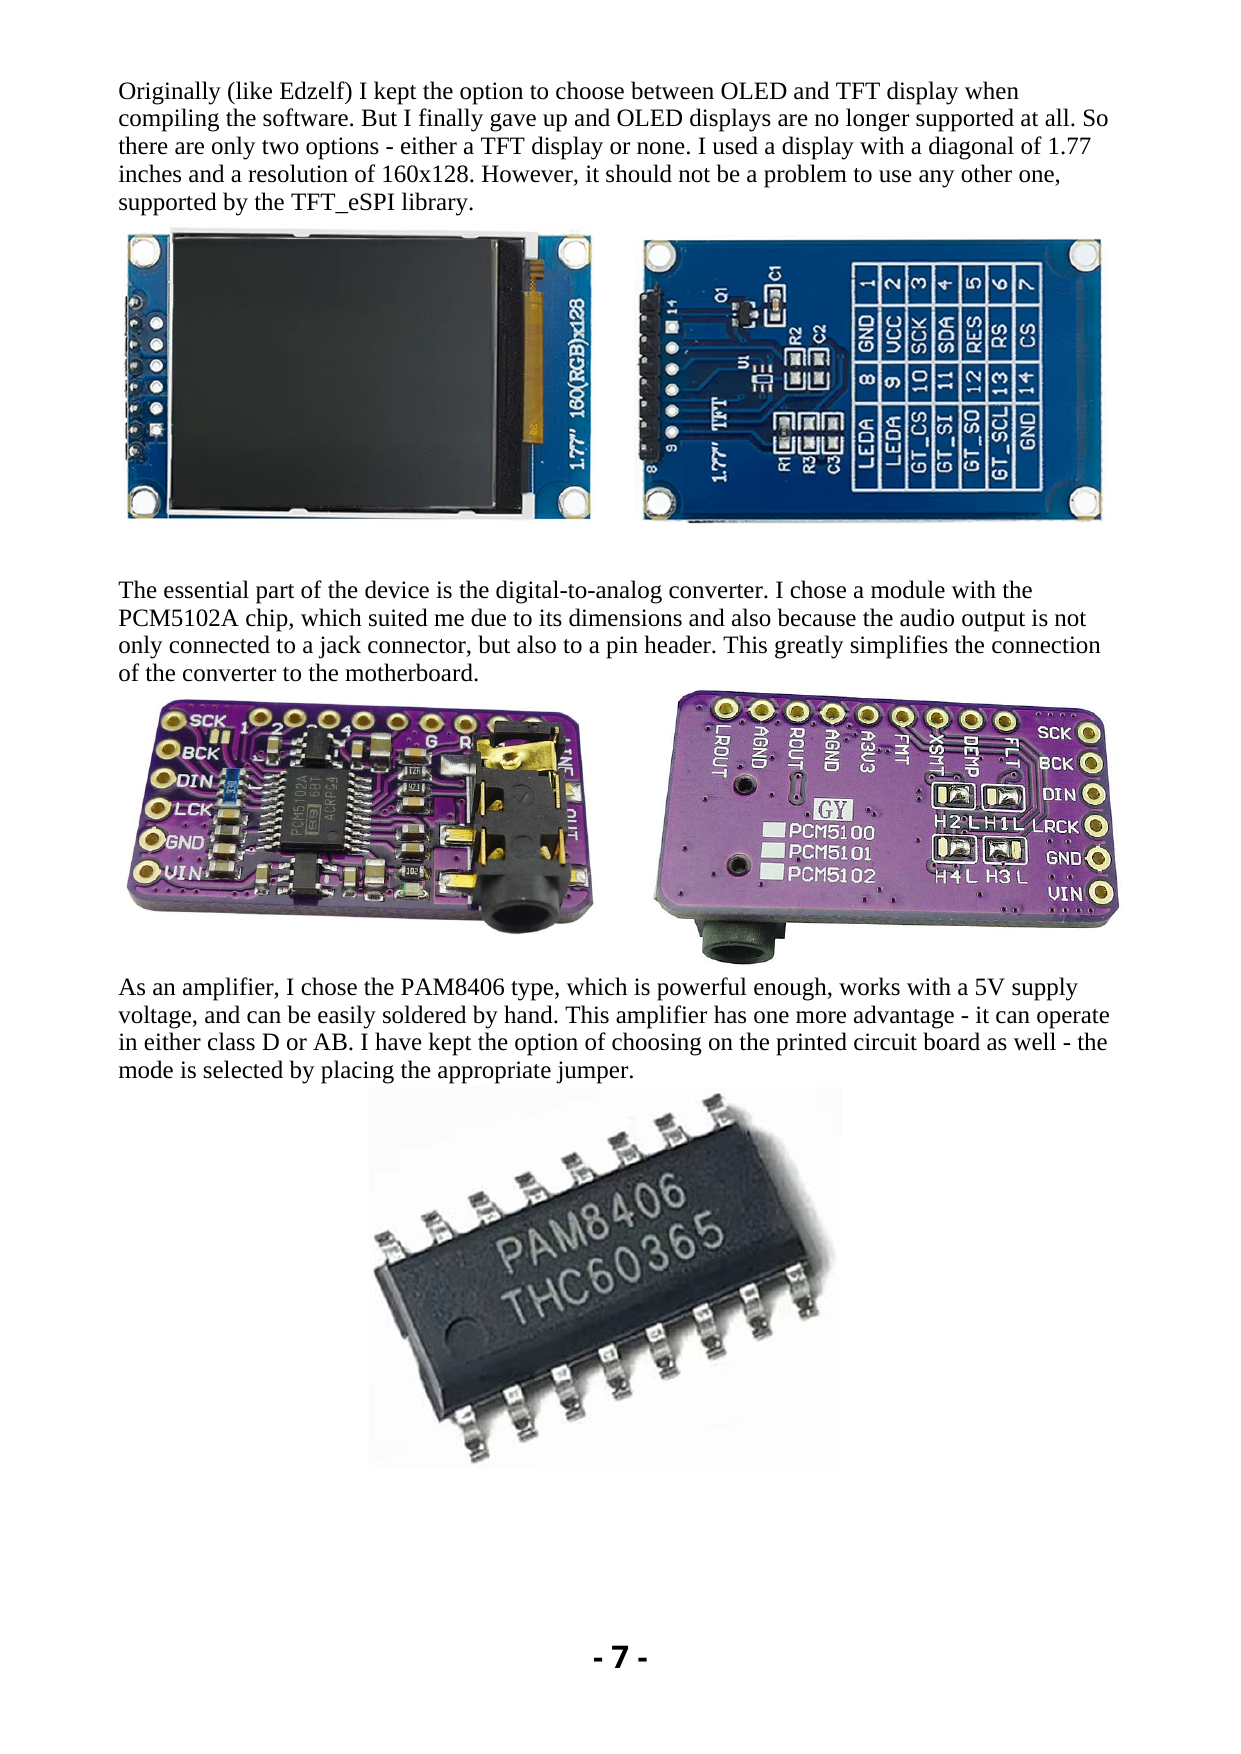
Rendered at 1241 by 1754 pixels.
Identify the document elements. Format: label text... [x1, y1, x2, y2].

picture [368, 1087, 842, 1469]
text The essential part of the device is the digital-to-analog converter. I chose a module with the PCM5102A chip, which suited me due to its dimensions and also because the audio output is not only connected to a jack connector, but also to a pin header. This greatly simplifies the connection of the converter to the motherboard. [118, 576, 1122, 687]
picture [649, 686, 1122, 967]
text Originally (like Edzelf) I kept the option to choose between OLED and TFT display when compiling the software. But I finally gave up and OLED displays are no longer supported at all. So there are only two options - either a TFT display or none. I used a display with a diagonal of 1.77 inches and a resolution of 160x128. However, it should not be a problem to use any other one, supported by the TFT_eSPI library. [118, 77, 1122, 215]
picture [122, 223, 595, 524]
picture [634, 235, 1107, 526]
text As an amplifier, I chose the PAM8406 type, which is powerful enough, works with a 5V supply voltage, and can be easily soldered by hand. This amplifier has one more advantage - it can operate in either class D or AB. I have kept the option of choosing on the printed circuit board as well - the mode is selected by placing the appropriate jumper. [118, 973, 1122, 1084]
picture [123, 696, 596, 936]
